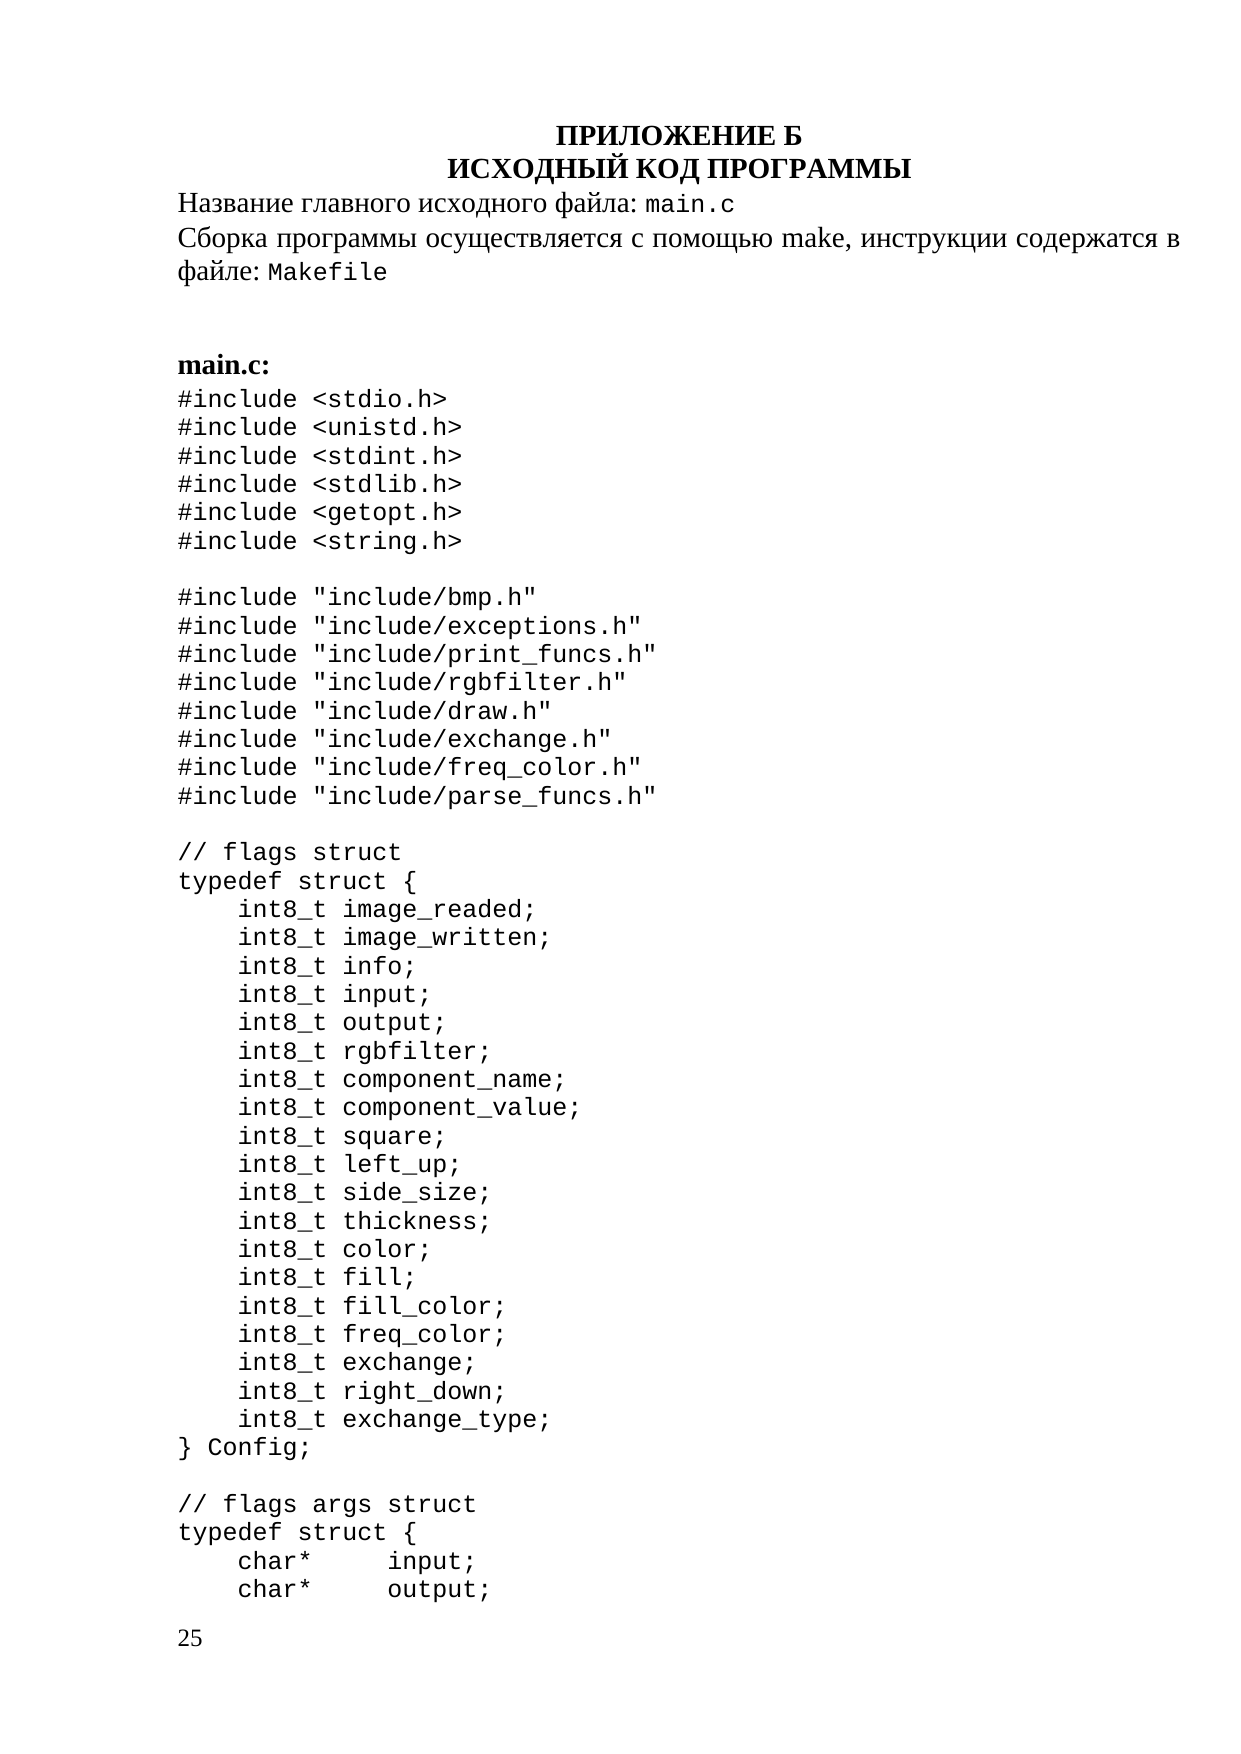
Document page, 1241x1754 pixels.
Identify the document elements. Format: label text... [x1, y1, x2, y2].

text int8_t exchange_type; [177, 1407, 1181, 1435]
text int8_t side_size; [177, 1180, 1181, 1208]
text int8_t color; [177, 1237, 1181, 1265]
text #include "include/parse_funcs.h" [177, 783, 1181, 812]
text #include <stdint.h> [177, 443, 1181, 472]
text #include <stdio.h> [177, 387, 1181, 415]
text #include "include/bmp.h" [177, 585, 1181, 613]
text #include <string.h> [177, 528, 1181, 557]
text int8_t exchange; [177, 1350, 1181, 1378]
text #include "include/exchange.h" [177, 727, 1181, 755]
text int8_t output; [177, 1010, 1181, 1038]
text // flags args struct [177, 1492, 1181, 1520]
text Название главного исходного файла: main.c [177, 185, 1181, 220]
text #include <stdlib.h> [177, 472, 1181, 500]
text Сборка программы осуществляется с помощью make, инструкции содержатся в файле: Makefile [177, 220, 1181, 288]
text #include "include/exceptions.h" [177, 613, 1181, 642]
text #include <getopt.h> [177, 500, 1181, 528]
text // flags struct [177, 840, 1181, 868]
subtitle main.c: [177, 347, 1181, 380]
text #include "include/draw.h" [177, 698, 1181, 727]
text int8_t thickness; [177, 1208, 1181, 1237]
text int8_t image_readed; [177, 897, 1181, 925]
text #include "include/rgbfilter.h" [177, 670, 1181, 698]
text ПРИЛОЖЕНИЕ Б [177, 118, 1181, 152]
text char* input; [177, 1548, 1181, 1577]
text int8_t fill; [177, 1265, 1181, 1293]
text int8_t square; [177, 1123, 1181, 1152]
text } Config; [177, 1435, 1181, 1463]
subtitle ИСХОДНЫЙ КОД ПРОГРАММЫ [177, 152, 1181, 185]
text typedef struct { [177, 868, 1181, 897]
text #include "include/print_funcs.h" [177, 642, 1181, 670]
text int8_t input; [177, 982, 1181, 1010]
text char* output; [177, 1577, 1181, 1605]
text int8_t info; [177, 953, 1181, 982]
text int8_t image_written; [177, 925, 1181, 953]
text #include <unistd.h> [177, 415, 1181, 443]
text #include "include/freq_color.h" [177, 755, 1181, 783]
text int8_t fill_color; [177, 1293, 1181, 1322]
text int8_t freq_color; [177, 1322, 1181, 1350]
text typedef struct { [177, 1520, 1181, 1548]
text int8_t left_up; [177, 1152, 1181, 1180]
text int8_t component_value; [177, 1095, 1181, 1123]
text int8_t rgbfilter; [177, 1038, 1181, 1067]
text int8_t right_down; [177, 1378, 1181, 1407]
text int8_t component_name; [177, 1067, 1181, 1095]
